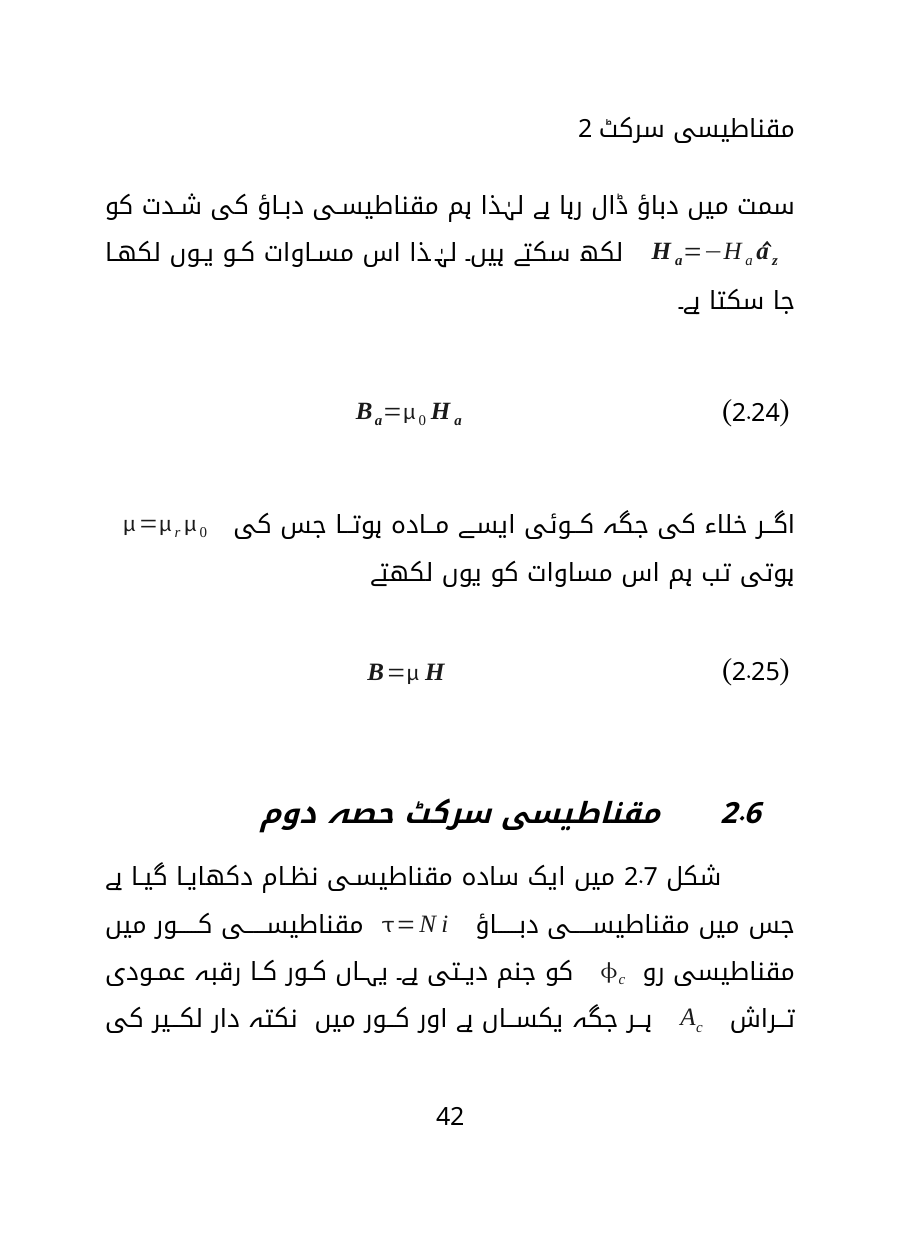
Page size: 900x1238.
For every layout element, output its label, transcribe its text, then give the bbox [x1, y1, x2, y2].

table_header [105, 643, 697, 714]
subtitle مقناطیسی سرکٹ حصہ دوم [105, 786, 720, 841]
text شکل میں ہم دیکھتے ہیں کہ خلاء میں مقناطیسی رو کا بہاو، اکائی سمتیہکی الٹ سمت میں ہے لہٰذا ہم کثافتِ مقناطیسی رو کو ایک سمتیہ لکھ سکتے ہیں۔ اسی طرح مقناطیسی دباؤ خلاء میں اکائی سمتیہکی الٹ سمت میں دباؤ ڈال رہا ہے لہٰذا ہم مقناطیسی دباؤ کی شدت کو لکھ سکتے ہیں۔ لہٰذا اس مساوات کو یوں لکھا جا سکتا ہے۔ [105, 182, 795, 324]
table_header [105, 384, 702, 455]
text شکل 2.7 میں ایک سادہ مقناطیسی نظام دکھایا گیا ہے جس میں مقناطیسی دباؤ مقناطیسی کور میں مقناطیسی رو کو جنم دیتی ہے۔ یہاں کور کا رقبہ عمودی تراش ہر جگہ یکساں ہے اور کور میں نکتہ دار لکیر کی لمبائیہے۔ کور میں مقناطیسی رو کی سمت دائیں ہاتھ کے قانون سے معلوم کی جا سکتی ہے۔ اس قانون کو دو طریقوں سے بیان کیا جا سکتا ہے۔ [105, 854, 795, 1043]
table_header (2.24) [702, 384, 795, 455]
table_header (2.25) [697, 643, 795, 714]
text اگر خلاء کی جگہ کوئی ایسے مادہ ہوتا جس کی ہوتی تب ہم اس مساوات کو یوں لکھتے [105, 502, 795, 596]
